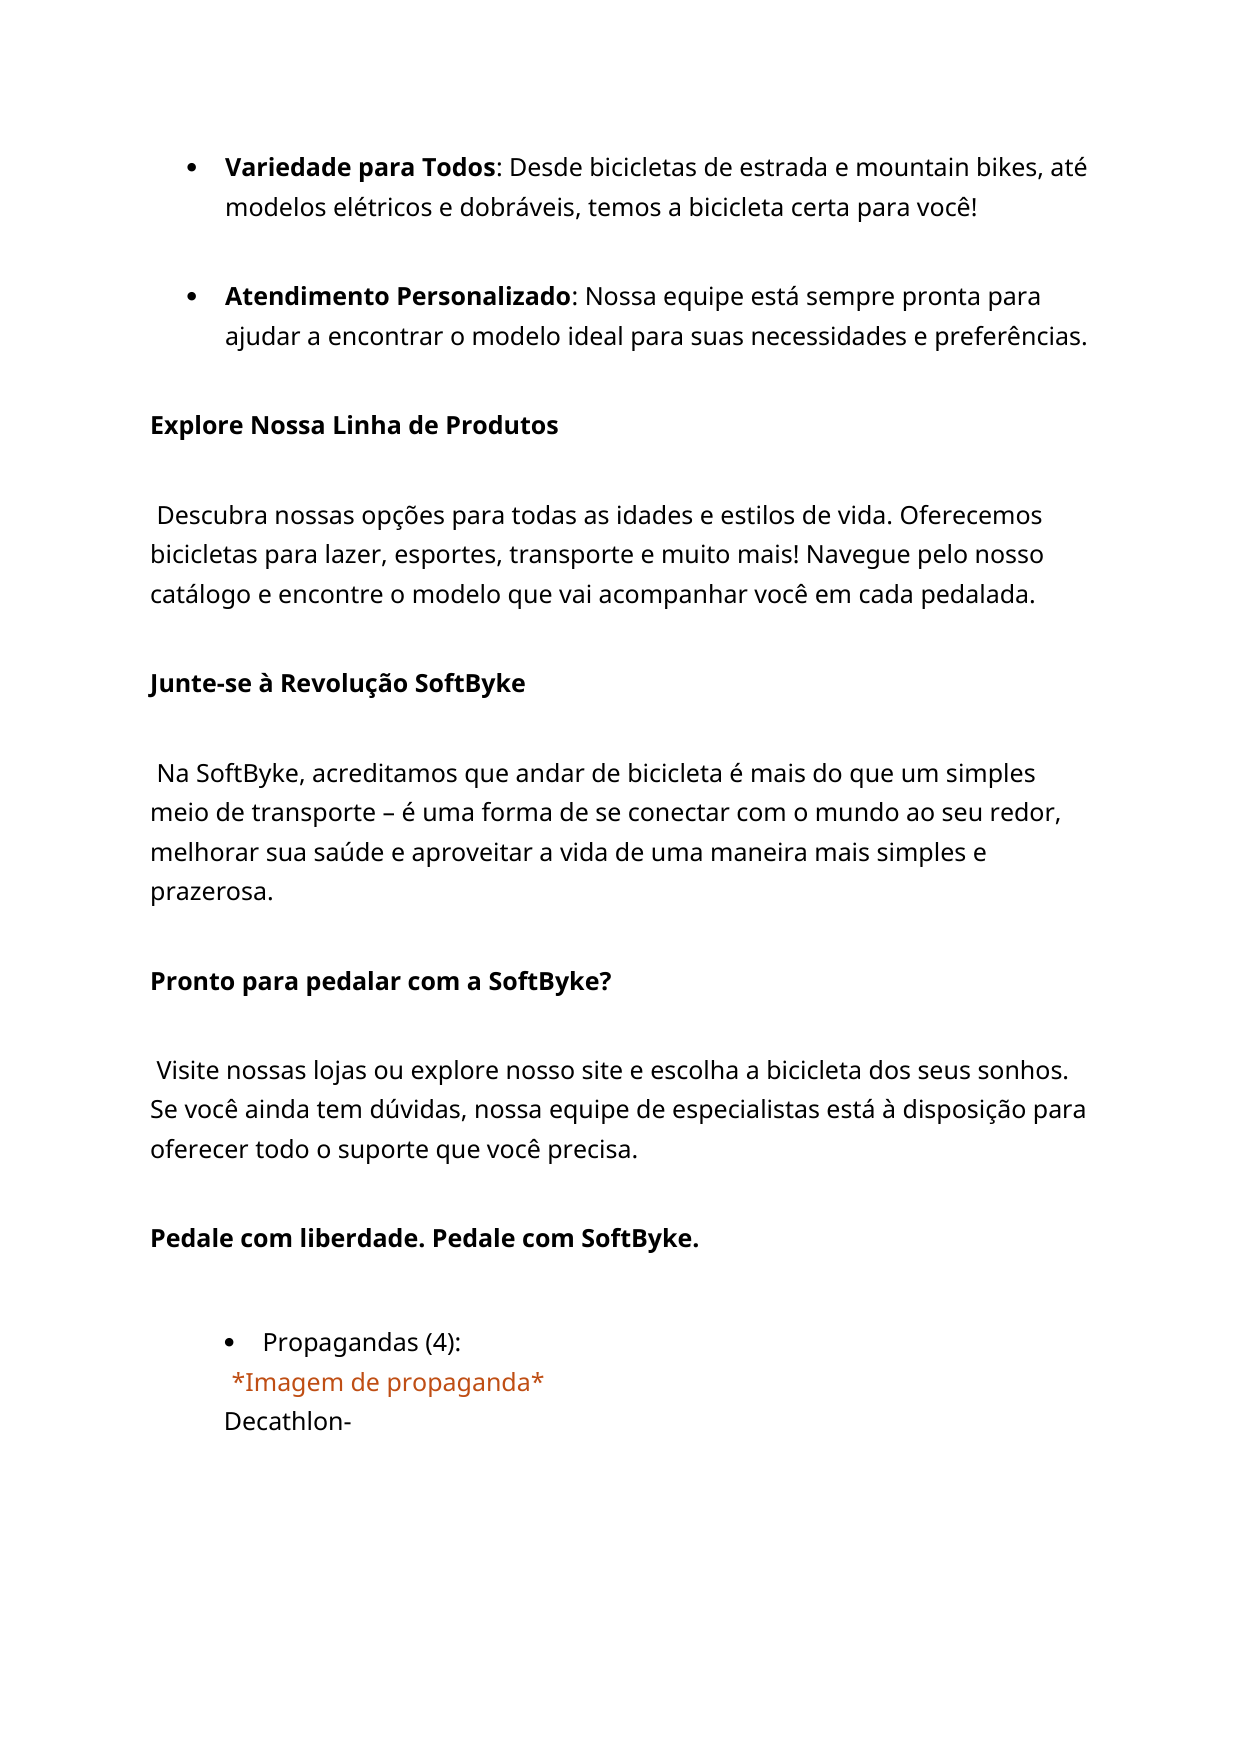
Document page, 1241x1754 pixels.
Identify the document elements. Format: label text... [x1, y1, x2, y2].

list Propagandas (4): [225, 1325, 1090, 1359]
text Descubra nossas opções para todas as idades e estilos de vida. Oferecemos bicicletas para lazer, esportes, transporte e muito mais! Navegue pelo nosso catálogo e encontre o modelo que vai acompanhar você em cada pedalada. [150, 497, 1090, 610]
text Pedale com liberdade. Pedale com SoftByke. [150, 1221, 1090, 1255]
text Na SoftByke, acreditamos que andar de bicicleta é mais do que um simples meio de transporte – é uma forma de se conectar com o mundo ao seu redor, melhorar sua saúde e aproveitar a vida de uma maneira mais simples e prazerosa. [150, 755, 1090, 908]
list *Imagem de propaganda* [225, 1364, 1090, 1399]
text Junte-se à Revolução SoftByke [150, 666, 1090, 700]
list Variedade para Todos: Desde bicicletas de estrada e mountain bikes, até modelos elétricos e dobráveis, temos a bicicleta certa para você! [187, 150, 1090, 223]
list Decathlon- [150, 1404, 1090, 1438]
text Visite nossas lojas ou explore nosso site e escolha a bicicleta dos seus sonhos. Se você ainda tem dúvidas, nossa equipe de especialistas está à disposição para oferecer todo o suporte que você precisa. [150, 1053, 1090, 1166]
text Explore Nossa Linha de Produtos [150, 408, 1090, 442]
list Atendimento Personalizado: Nossa equipe está sempre pronta para ajudar a encontrar o modelo ideal para suas necessidades e preferências. [187, 279, 1090, 352]
text Pronto para pedalar com a SoftByke? [150, 963, 1090, 997]
